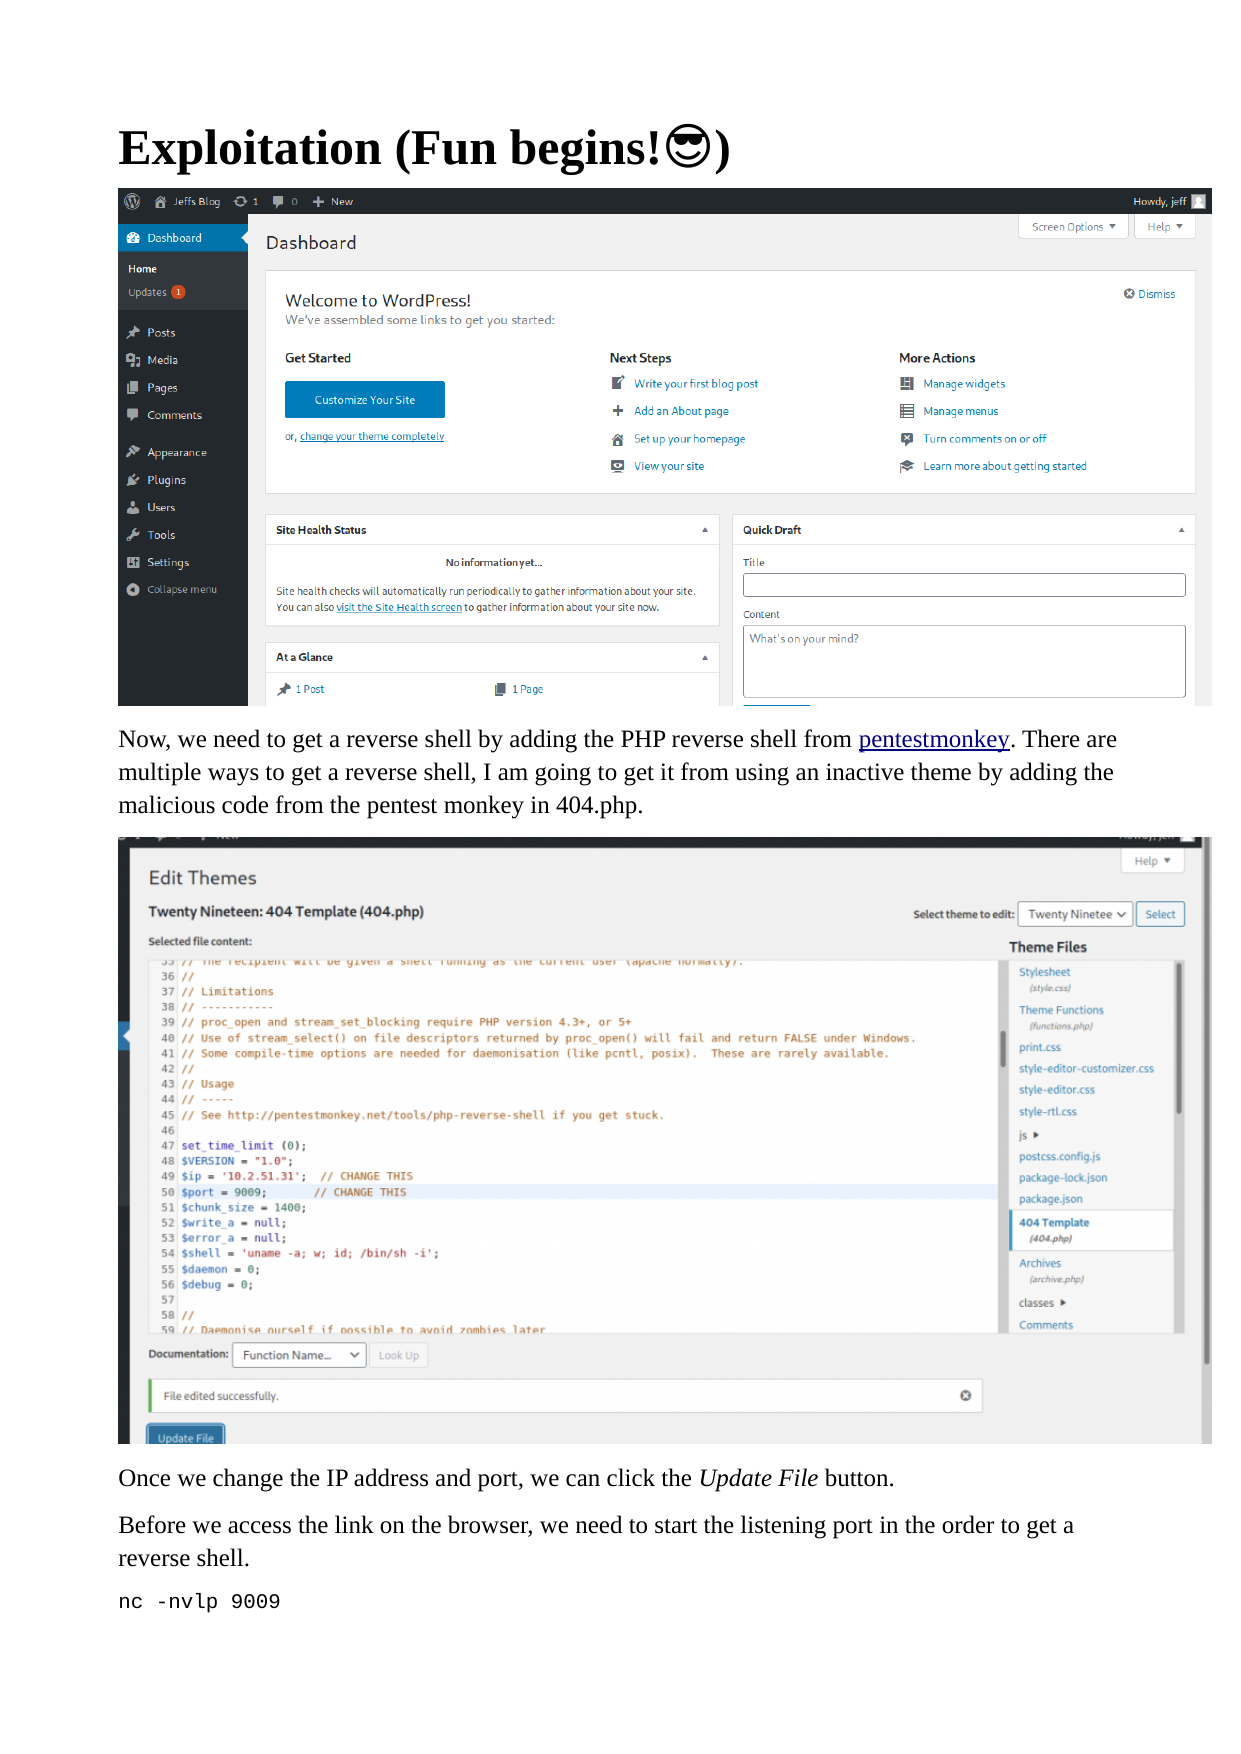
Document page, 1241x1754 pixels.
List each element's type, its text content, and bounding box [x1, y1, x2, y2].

text Once we change the IP address and port, we can click the Update File button. [118, 1463, 1122, 1492]
text Now, we need to get a reverse shell by adding the PHP reverse shell from pentestmonkey. There are multiple ways to get a reverse shell, I am going to get it from using an inactive theme by adding the malicious code from the pentest monkey in 404.php. [118, 724, 1122, 819]
picture [118, 837, 1212, 1444]
picture [127, 233, 139, 242]
picture [118, 188, 1212, 706]
subtitle Exploitation (Fun begins!😎) [118, 118, 1122, 176]
text Before we access the link on the browser, we need to start the listening port in the order to get a reverse shell. [118, 1511, 1122, 1572]
text nc -nvlp 9009 [118, 1591, 1122, 1615]
